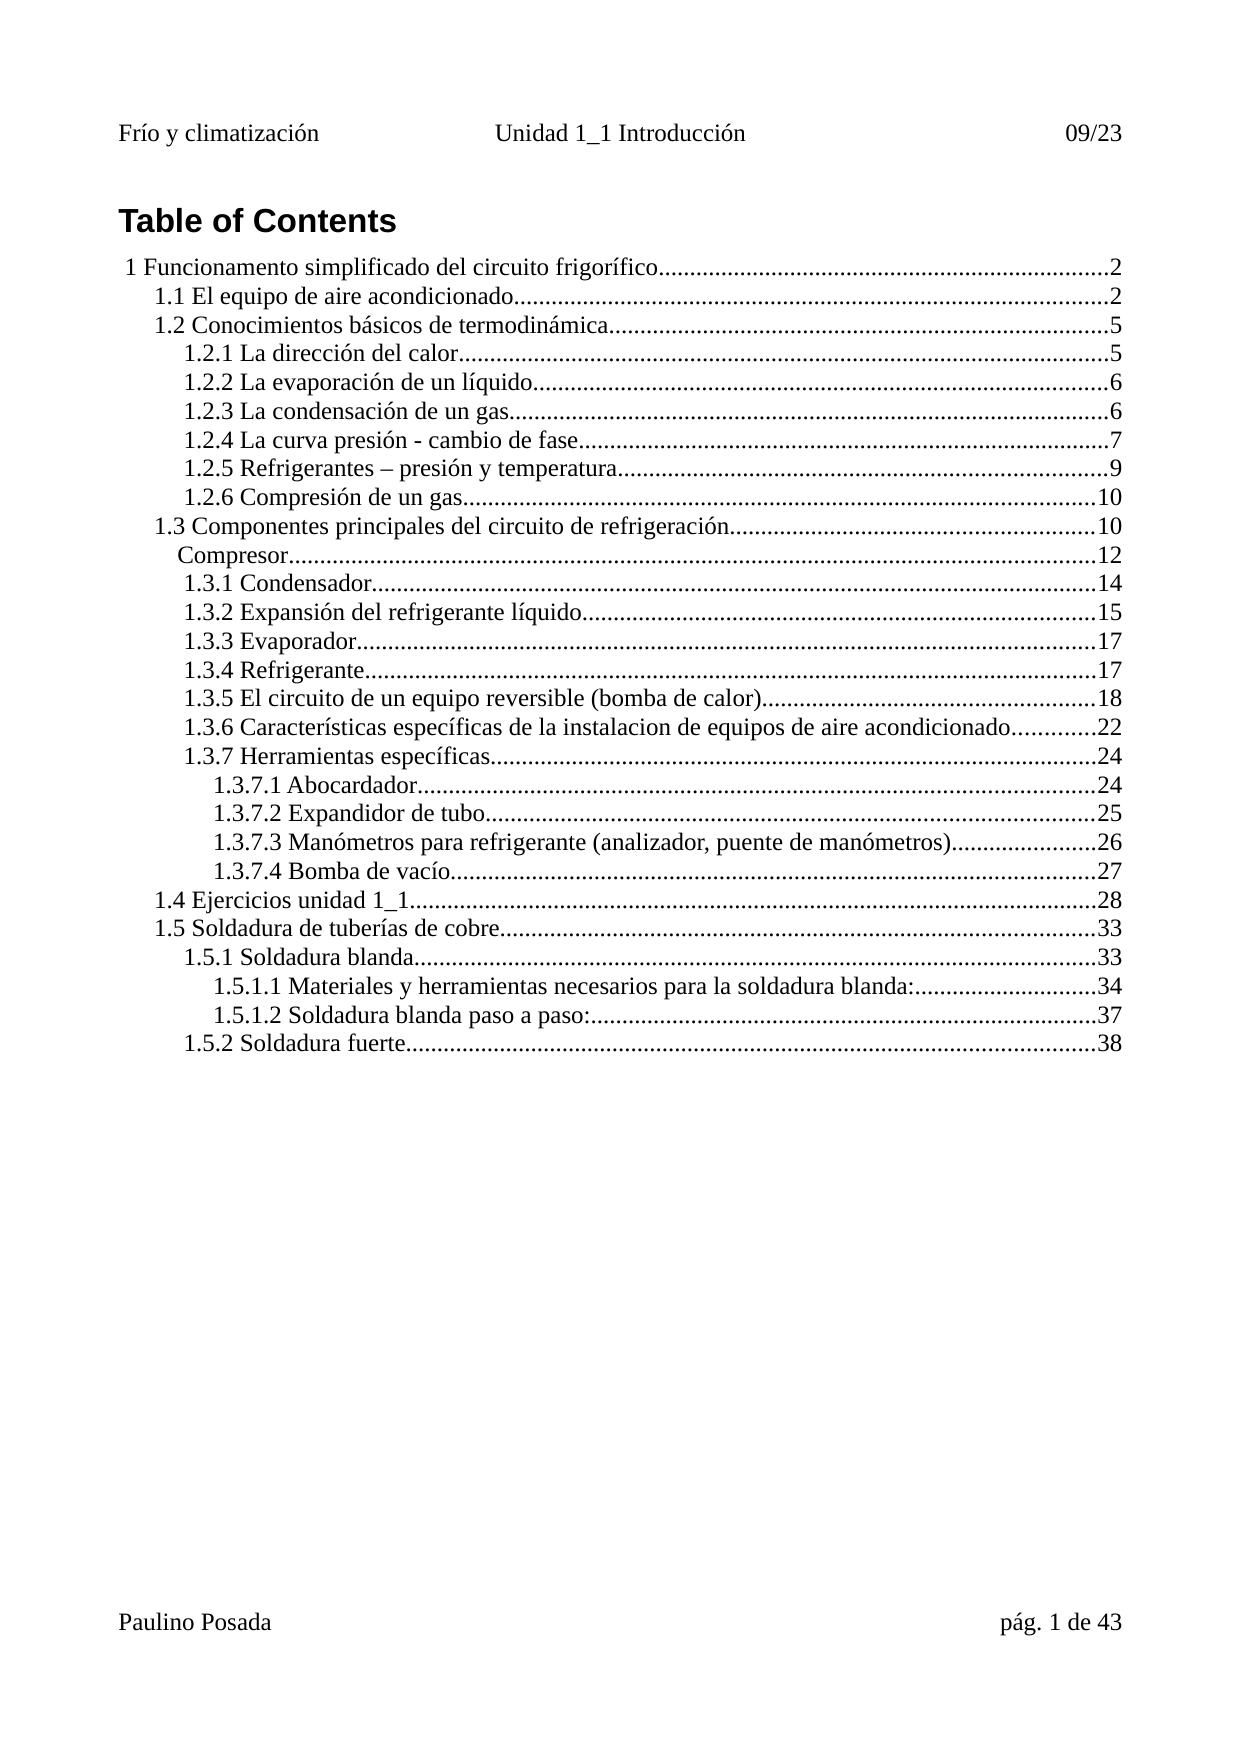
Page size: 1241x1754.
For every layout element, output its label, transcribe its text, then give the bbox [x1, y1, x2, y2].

text 1.3.7.2 Expandidor de tubo 25 [207, 798, 1122, 827]
text 1.3.2 Expansión del refrigerante líquido 15 [177, 597, 1122, 626]
text 1.3.4 Refrigerante 17 [177, 655, 1122, 683]
text 1.3.1 Condensador 14 [177, 568, 1122, 597]
text 1.3.6 Características específicas de la instalacion de equipos de aire acondicionado 22 [177, 712, 1122, 741]
text 1.1 El equipo de aire acondicionado 2 [148, 281, 1122, 310]
text Compresor 12 [177, 540, 1122, 568]
text 1.5.1.2 Soldadura blanda paso a paso: 37 [207, 1000, 1122, 1028]
text 1.2.1 La dirección del calor 5 [177, 338, 1122, 367]
text 1.2.5 Refrigerantes – presión y temperatura 9 [177, 453, 1122, 482]
text 1.3.7.3 Manómetros para refrigerante (analizador, puente de manómetros) 26 [207, 827, 1122, 856]
text 1.2 Conocimientos básicos de termodinámica 5 [148, 310, 1122, 338]
text 1.3 Componentes principales del circuito de refrigeración 10 [148, 511, 1122, 540]
text 1.5 Soldadura de tuberías de cobre 33 [148, 913, 1122, 942]
text 1.3.7.1 Abocardador 24 [207, 770, 1122, 798]
text 1.3.7 Herramientas específicas 24 [177, 741, 1122, 770]
text 1.3.3 Evaporador 17 [177, 626, 1122, 655]
text 1.2.6 Compresión de un gas 10 [177, 482, 1122, 511]
text 1.5.1 Soldadura blanda 33 [177, 942, 1122, 971]
text 1.4 Ejercicios unidad 1_1 28 [148, 885, 1122, 913]
subtitle Table of Contents [118, 201, 1122, 240]
text 1.3.7.4 Bomba de vacío 27 [207, 856, 1122, 885]
text 1.5.2 Soldadura fuerte 38 [177, 1028, 1122, 1057]
text 1.2.3 La condensación de un gas 6 [177, 396, 1122, 425]
text 1.3.5 El circuito de un equipo reversible (bomba de calor) 18 [177, 683, 1122, 712]
text 1 Funcionamento simplificado del circuito frigorífico 2 [118, 252, 1122, 281]
text 1.2.4 La curva presión - cambio de fase 7 [177, 425, 1122, 453]
text 1.2.2 La evaporación de un líquido 6 [177, 367, 1122, 396]
text 1.5.1.1 Materiales y herramientas necesarios para la soldadura blanda: 34 [207, 971, 1122, 1000]
